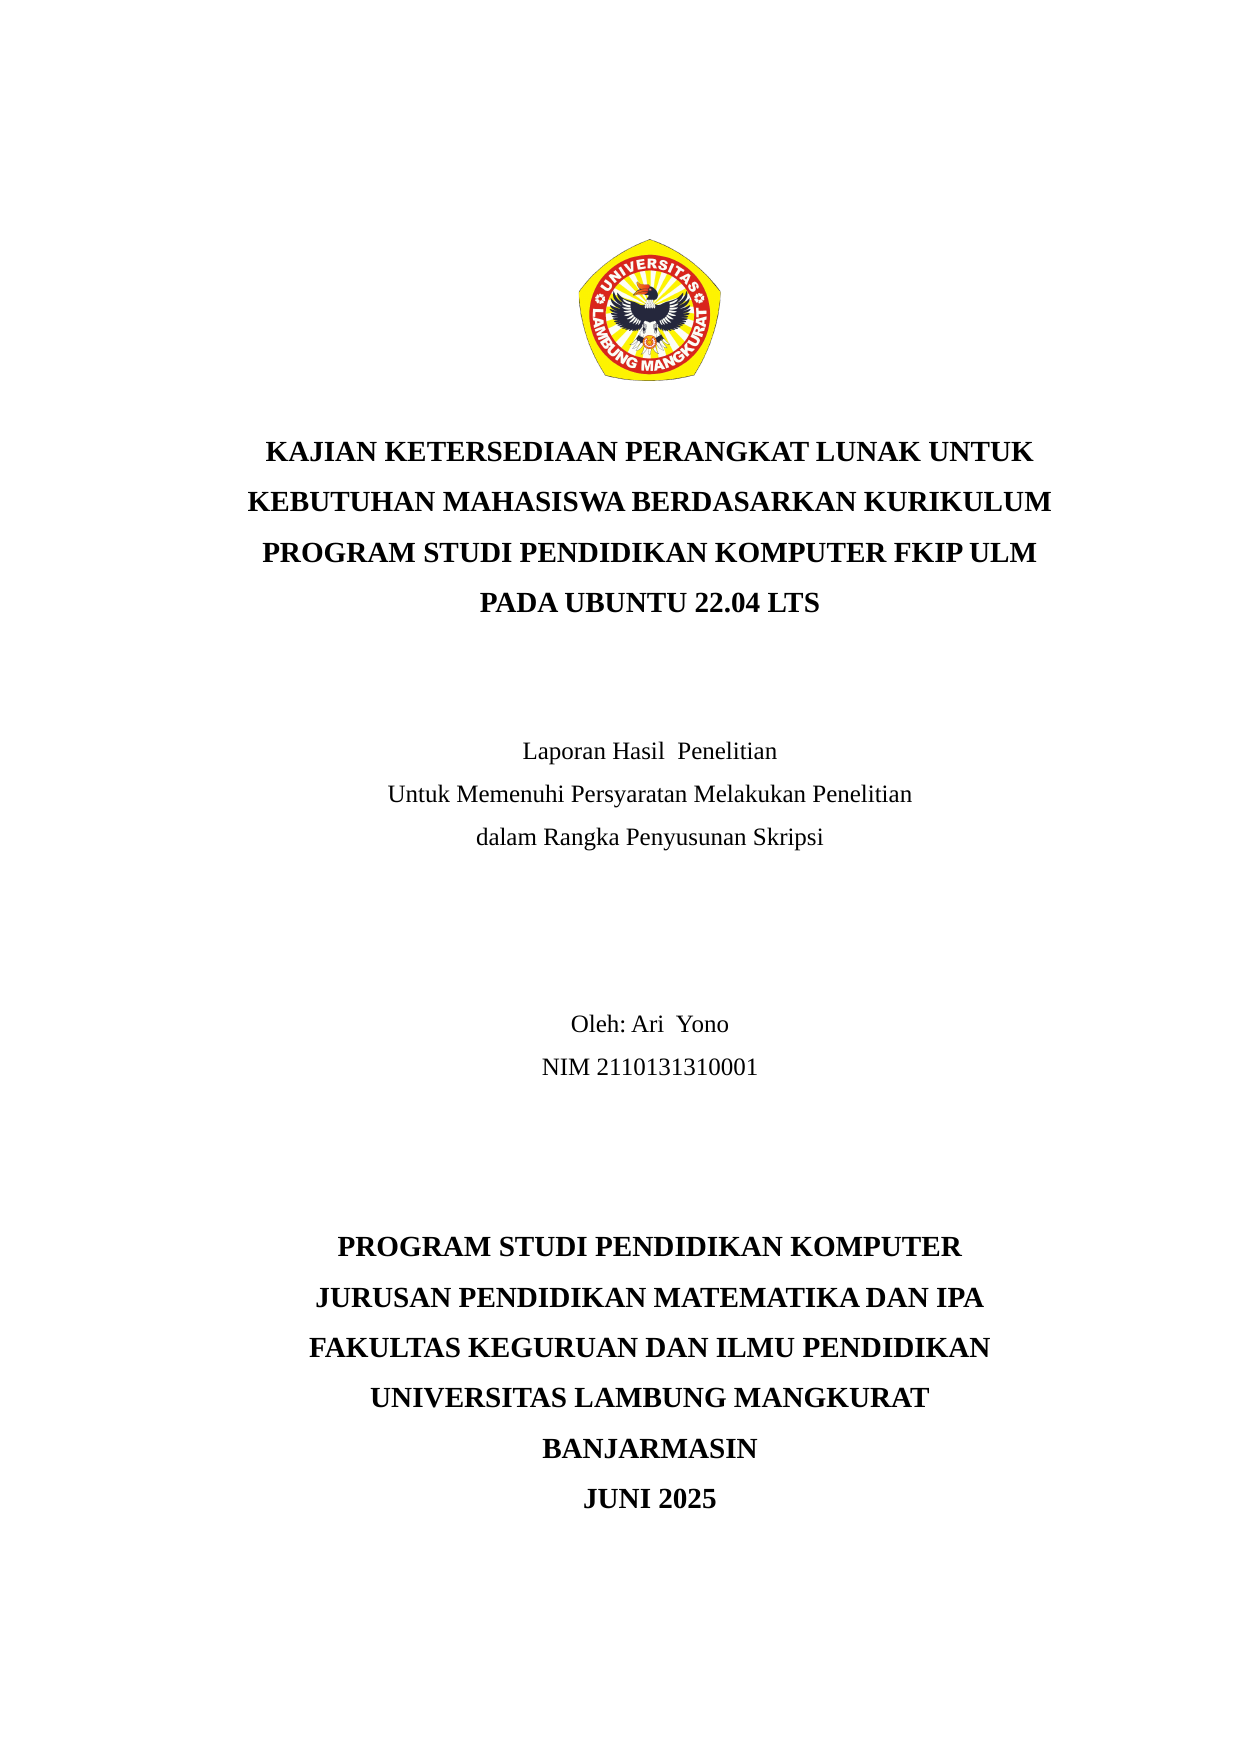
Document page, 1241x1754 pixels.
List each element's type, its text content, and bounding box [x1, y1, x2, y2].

text BANJARMASIN [236, 1431, 1063, 1464]
text KAJIAN KETERSEDIAAN PERANGKAT LUNAK UNTUK KEBUTUHAN MAHASISWA BERDASARKAN KURIKULUM PROGRAM STUDI PENDIDIKAN KOMPUTER FKIP ULM PADA UBUNTU 22.04 LTS [236, 434, 1063, 619]
text Oleh: Ari Yono [236, 1009, 1063, 1038]
text Untuk Memenuhi Persyaratan Melakukan Penelitian [236, 779, 1063, 808]
text UNIVERSITAS LAMBUNG MANGKURAT [236, 1381, 1063, 1414]
text FAKULTAS KEGURUAN DAN ILMU PENDIDIKAN [236, 1330, 1063, 1364]
text Laporan Hasil Penelitian [236, 736, 1063, 765]
text dalam Rangka Penyusunan Skripsi [236, 822, 1063, 851]
text JUNI 2025 [236, 1481, 1063, 1515]
text PROGRAM STUDI PENDIDIKAN KOMPUTER [236, 1229, 1063, 1263]
text NIM 2110131310001 [236, 1052, 1063, 1081]
picture [578, 239, 721, 381]
text JURUSAN PENDIDIKAN MATEMATIKA DAN IPA [236, 1280, 1063, 1313]
